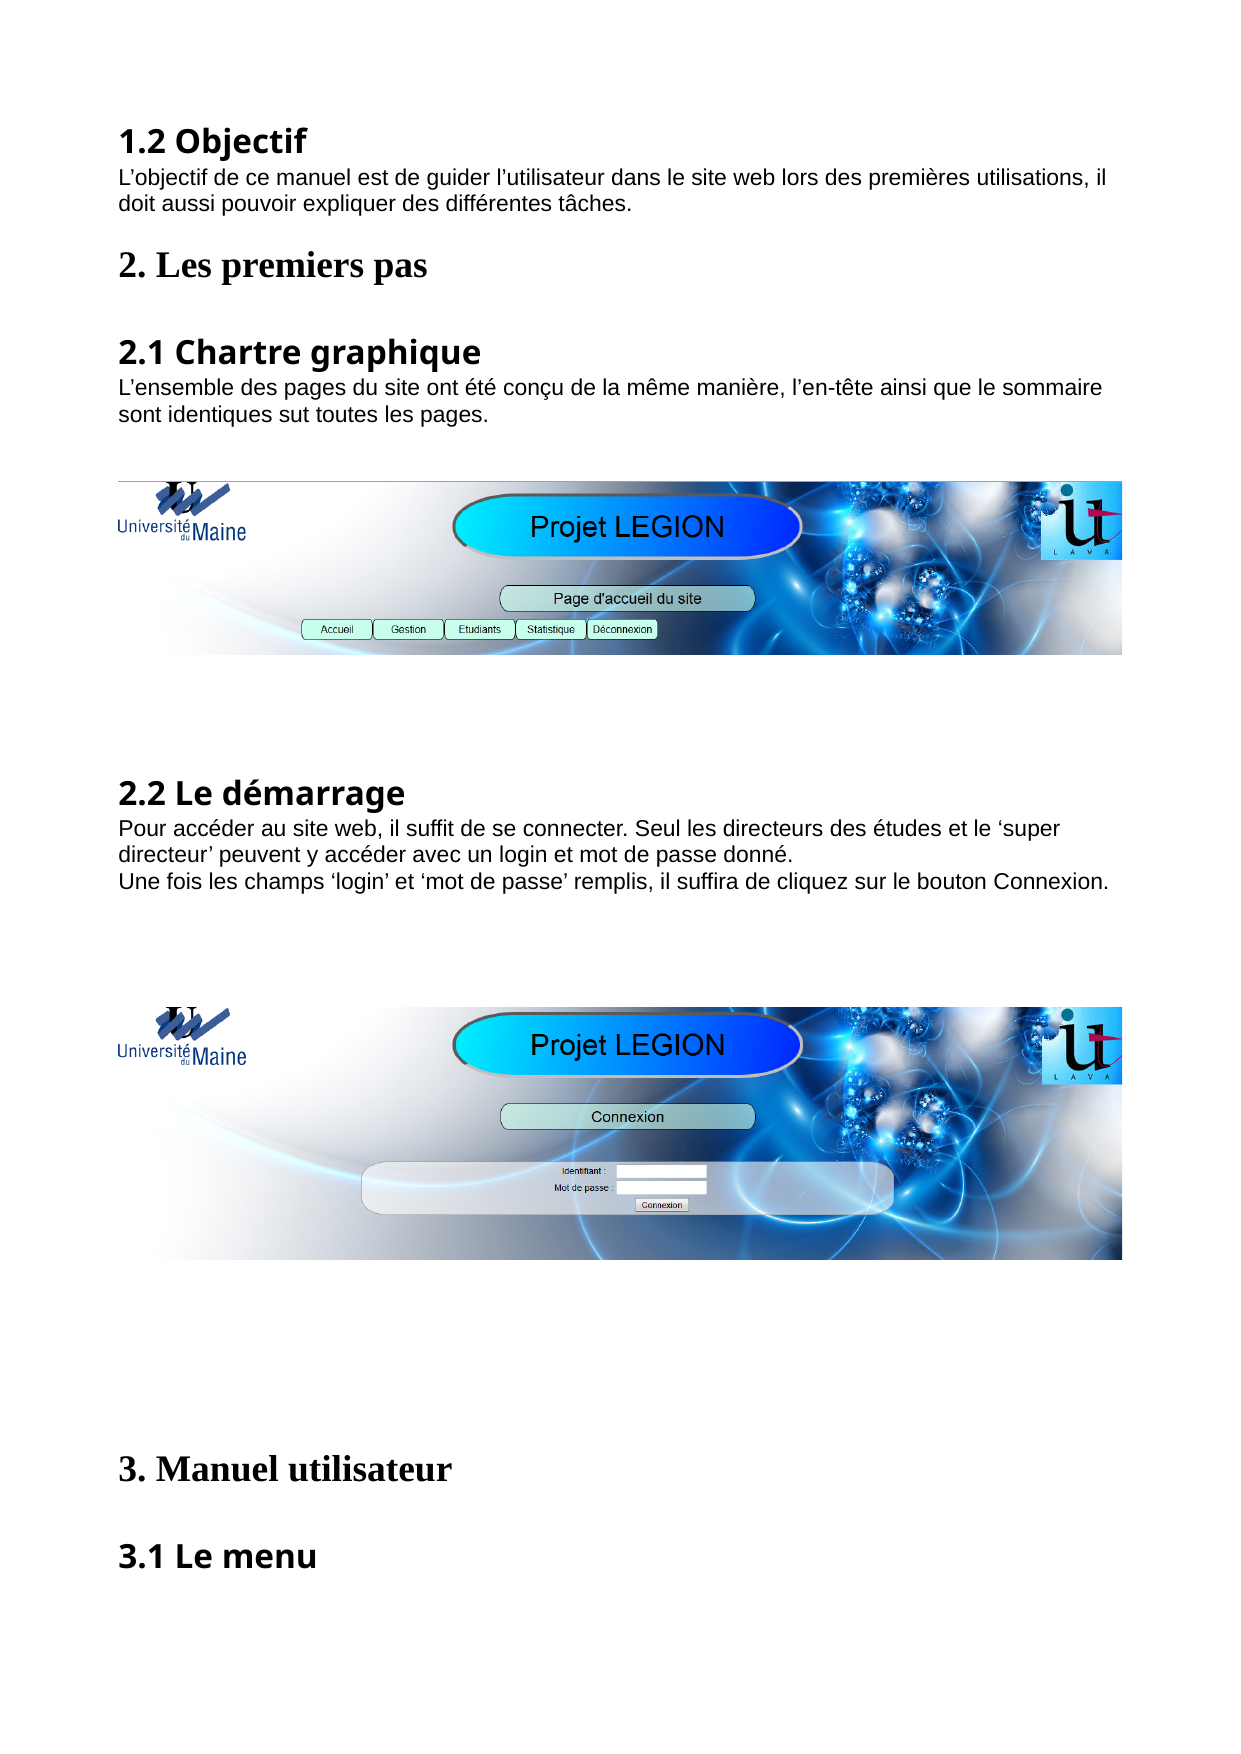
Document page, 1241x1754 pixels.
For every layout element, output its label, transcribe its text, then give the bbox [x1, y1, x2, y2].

picture [118, 481, 1123, 655]
text Une fois les champs ‘login’ et ‘mot de passe’ remplis, il suffira de cliquez sur le bouton Connexion. [118, 868, 1122, 923]
text 3. Manuel utilisateur [118, 1447, 1122, 1533]
text 1.2 Objectif [118, 118, 1122, 163]
text 2.2 Le démarrage [118, 770, 1122, 815]
text L’ensemble des pages du site ont été conçu de la même manière, l’en-tête ainsi que le sommaire sont identiques sut toutes les pages. [118, 374, 1122, 481]
text 3.1 Le menu [118, 1533, 1122, 1607]
text 2.1 Chartre graphique [118, 329, 1122, 374]
text L’objectif de ce manuel est de guider l’utilisateur dans le site web lors des premières utilisations, il doit aussi pouvoir expliquer des différentes tâches. [118, 163, 1122, 243]
picture [118, 1007, 1123, 1260]
text Pour accéder au site web, il suffit de se connecter. Seul les directeurs des études et le ‘super directeur’ peuvent y accéder avec un login et mot de passe donné. [118, 815, 1122, 868]
text 2. Les premiers pas [118, 243, 1122, 329]
